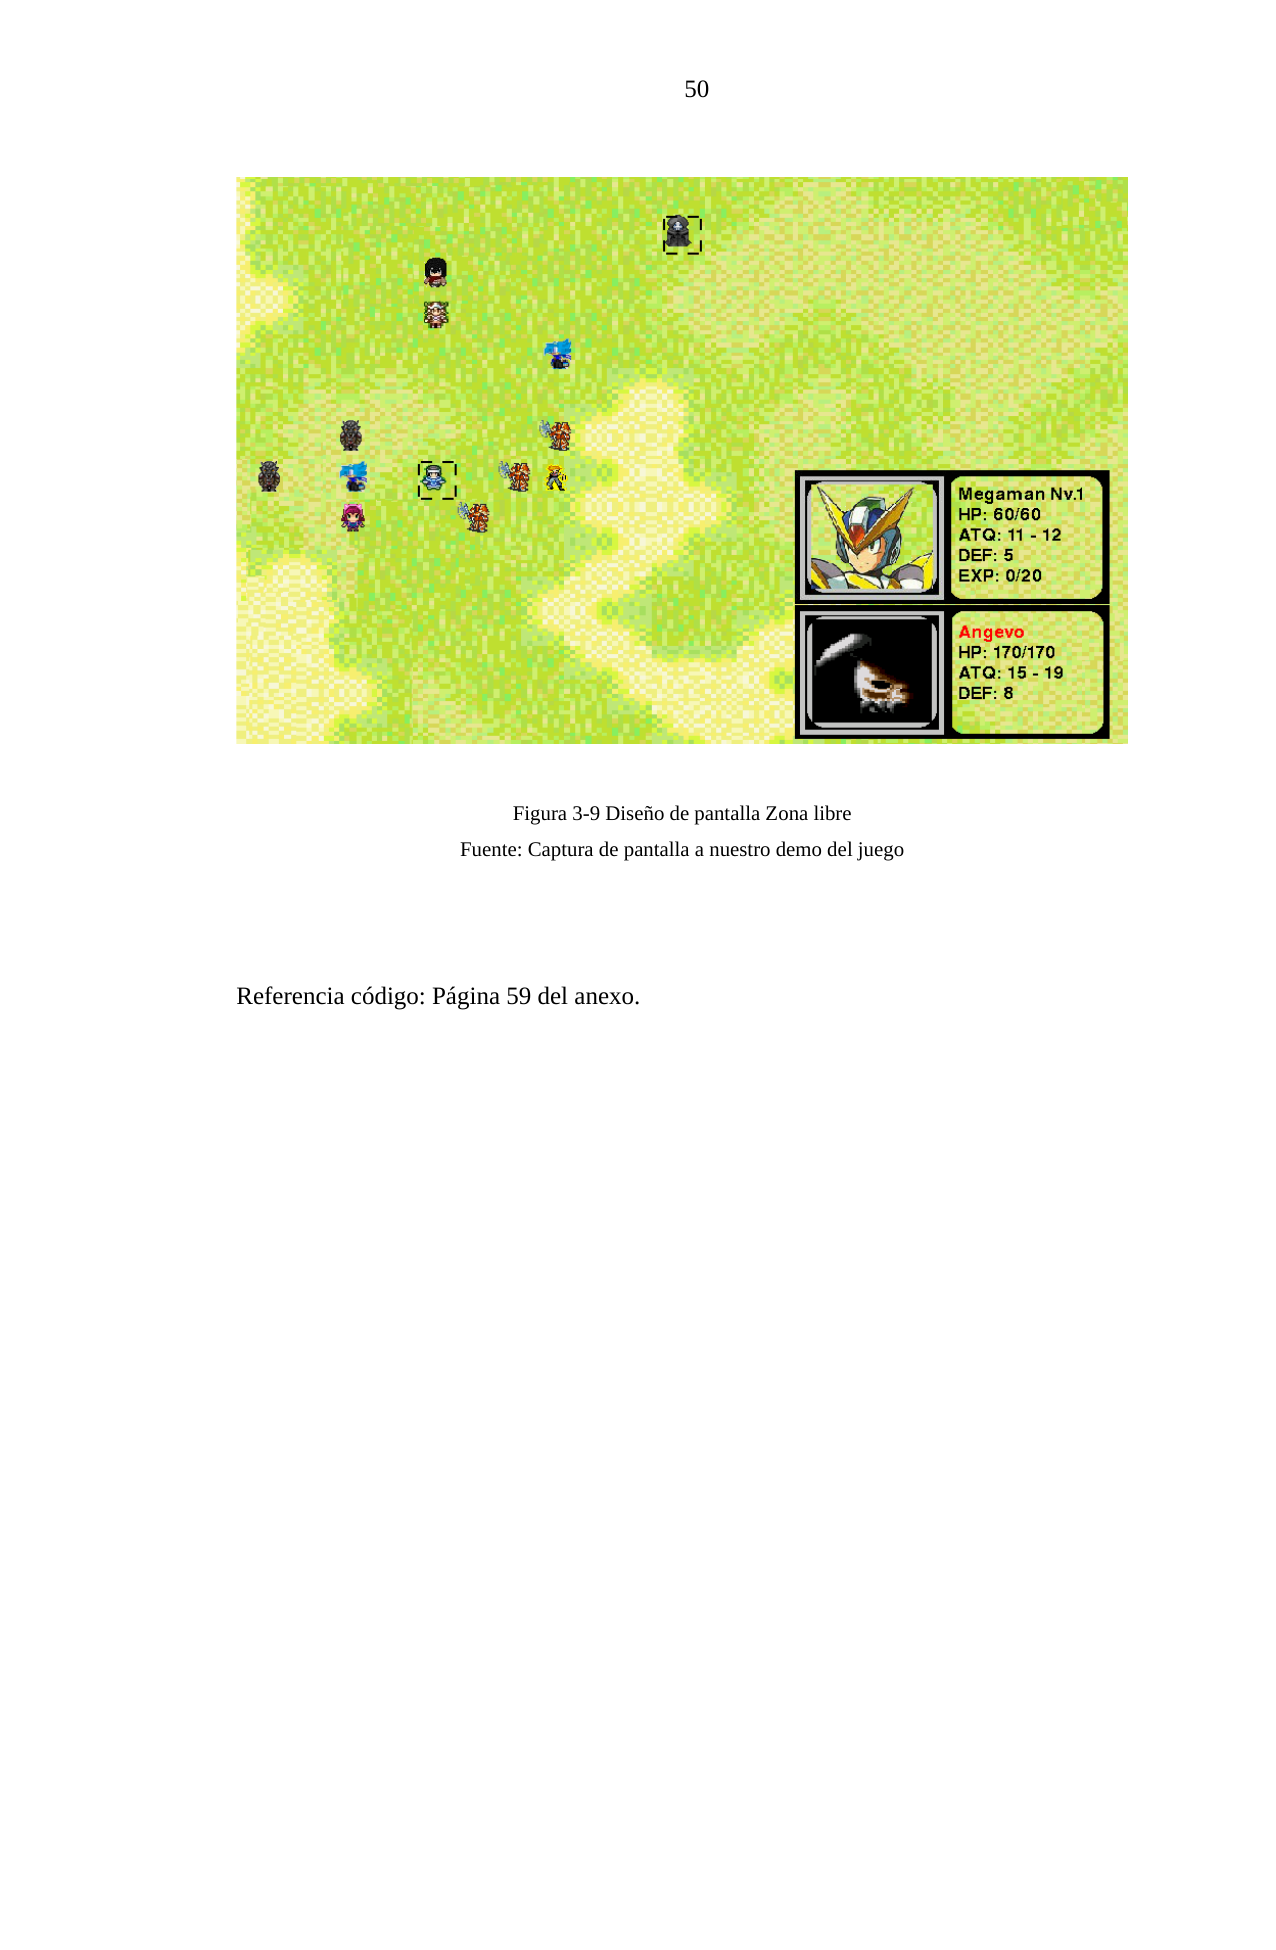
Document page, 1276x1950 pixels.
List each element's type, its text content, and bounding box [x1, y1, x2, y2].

text Fuente: Captura de pantalla a nuestro demo del juego [236, 837, 1128, 861]
text Referencia código: Página 59 del anexo. [236, 981, 1128, 1010]
text Figura 3-9 Diseño de pantalla Zona libre [236, 801, 1128, 825]
